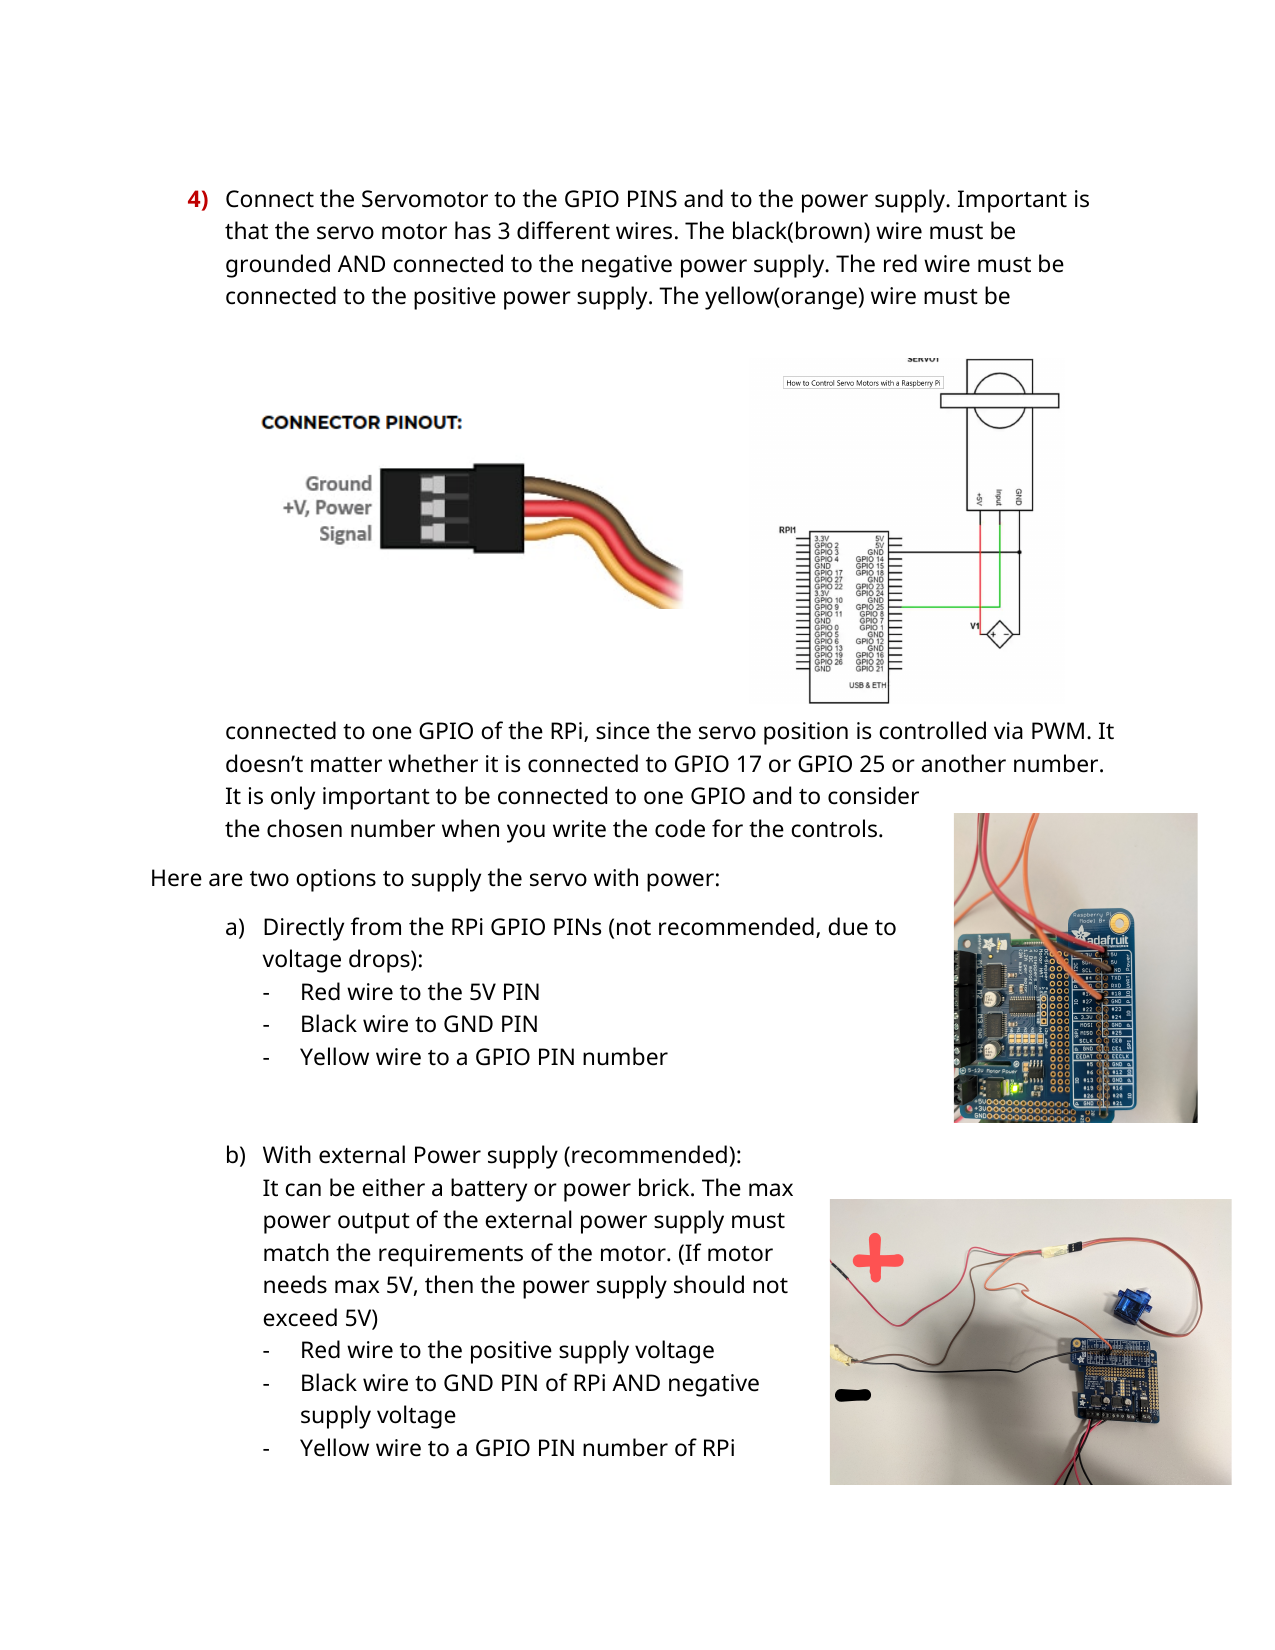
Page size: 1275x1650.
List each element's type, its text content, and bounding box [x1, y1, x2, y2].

list Black wire to GND PIN of RPi AND negative supply voltage [262, 1367, 829, 1430]
text Here are two options to supply the servo with power: [150, 862, 953, 893]
list Yellow wire to a GPIO PIN number of RPi [262, 1432, 829, 1463]
list It can be either a battery or power brick. The max power output of the external power supply must match the requirements of the motor. (If motor needs max 5V, then the power supply should not exceed 5V) [262, 1172, 1125, 1333]
list Red wire to the 5V PIN [262, 976, 953, 1007]
list Black wire to GND PIN [262, 1008, 953, 1039]
list Directly from the RPi GPIO PINs (not recommended, due to voltage drops): [225, 911, 953, 974]
list Red wire to the positive supply voltage [262, 1334, 829, 1365]
list With external Power supply (recommended): [225, 1139, 1125, 1170]
list Connect the Servomotor to the GPIO PINS and to the power supply. Important is that the servo motor has 3 different wires. The black(brown) wire must be grounded AND connected to the negative power supply. The red wire must be connected to the positive power supply. The yellow(orange) wire must be connected to one GPIO of the RPi, since the servo position is controlled via PWM. It doesn’t matter whether it is connected to GPIO 17 or GPIO 25 or another number. It is only important to be connected to one GPIO and to consider the chosen number when you write the code for the controls. [187, 182, 1125, 844]
list Yellow wire to a GPIO PIN number [262, 1041, 953, 1072]
